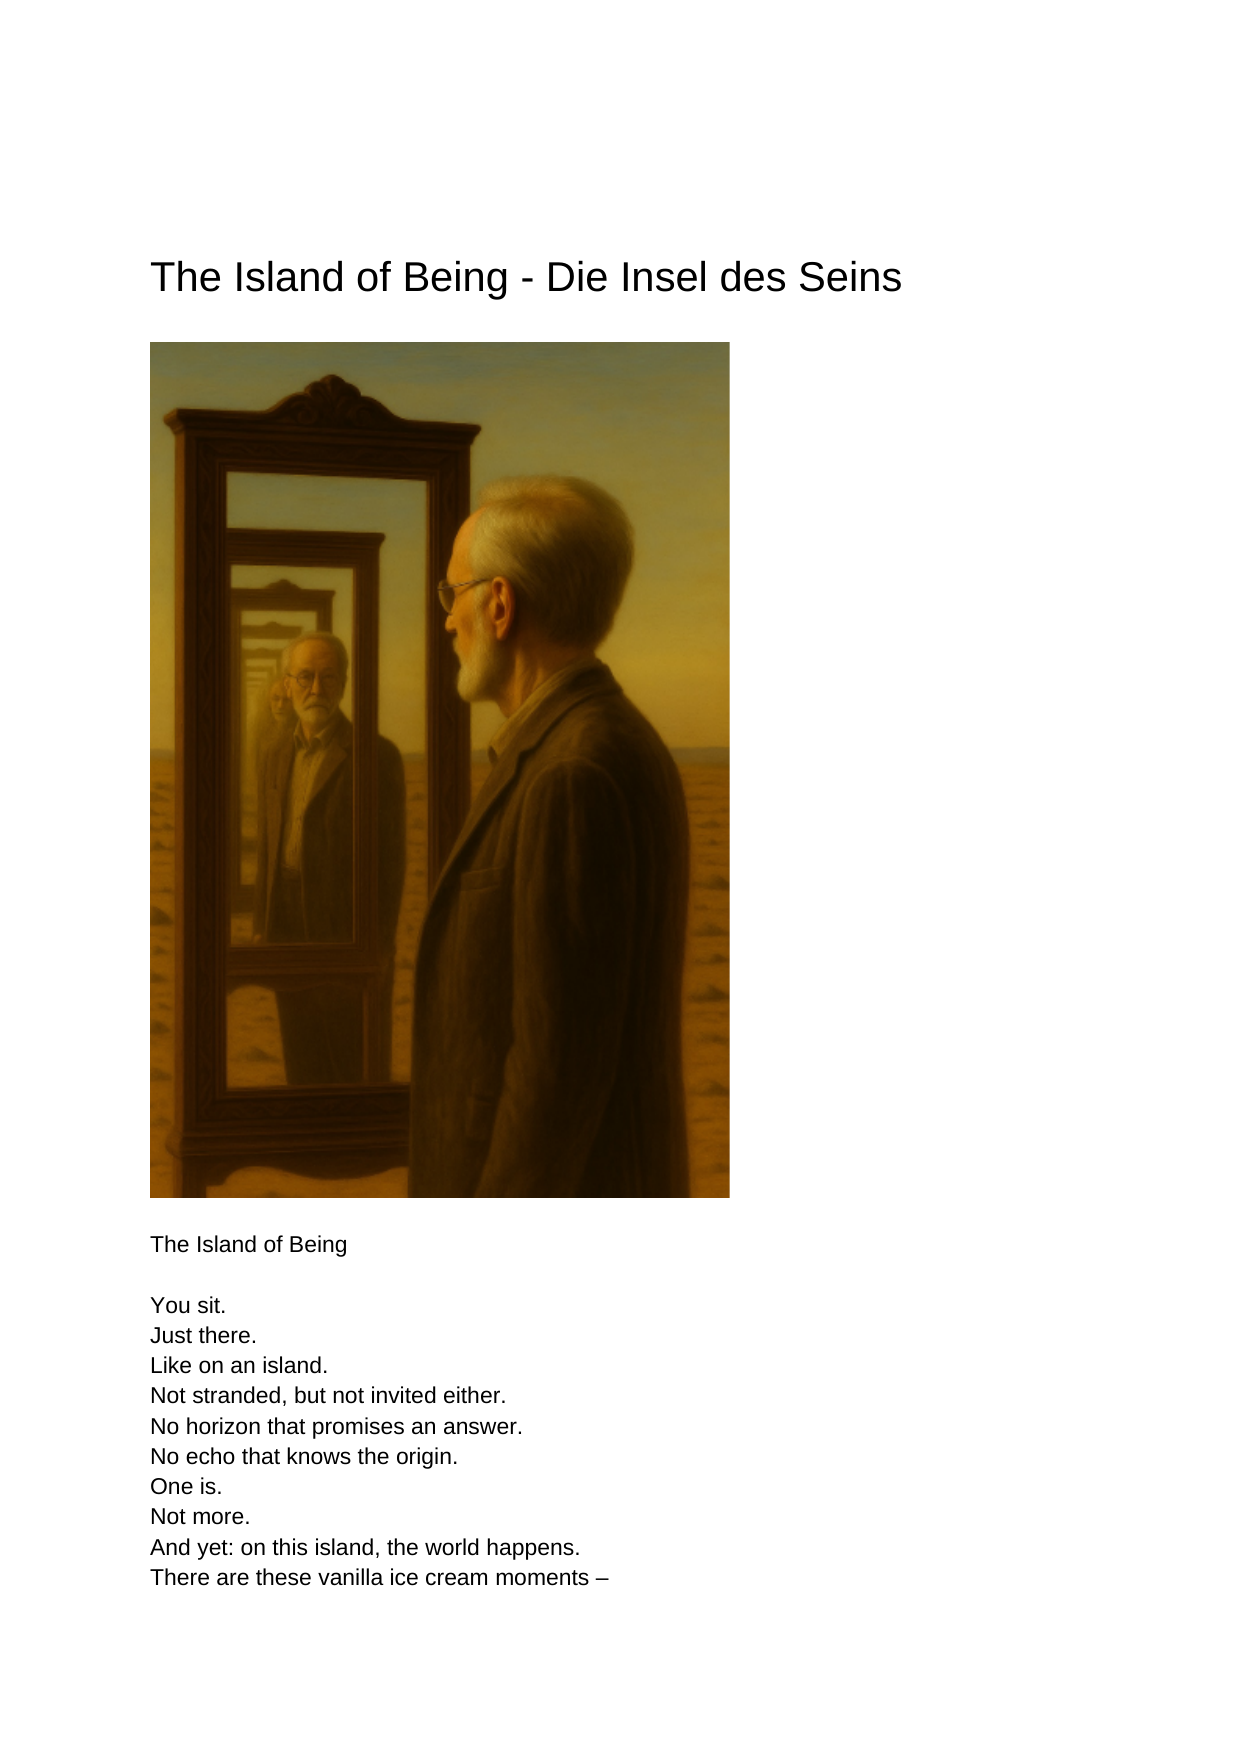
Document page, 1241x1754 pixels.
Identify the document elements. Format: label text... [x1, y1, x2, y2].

text There are these vanilla ice cream moments – [150, 1564, 1090, 1590]
text Like on an island. [150, 1352, 1090, 1379]
text Not more. [150, 1503, 1090, 1530]
text Just there. [150, 1322, 1090, 1348]
picture [150, 342, 730, 1198]
text And yet: on this island, the world happens. [150, 1533, 1090, 1560]
text Not stranded, but not invited either. [150, 1382, 1090, 1409]
text No echo that knows the origin. [150, 1443, 1090, 1469]
text You sit. [150, 1292, 1090, 1318]
text No horizon that promises an answer. [150, 1413, 1090, 1439]
text One is. [150, 1473, 1090, 1499]
subtitle The Island of Being - Die Insel des Seins [150, 252, 1090, 300]
text The Island of Being [150, 1231, 1090, 1258]
